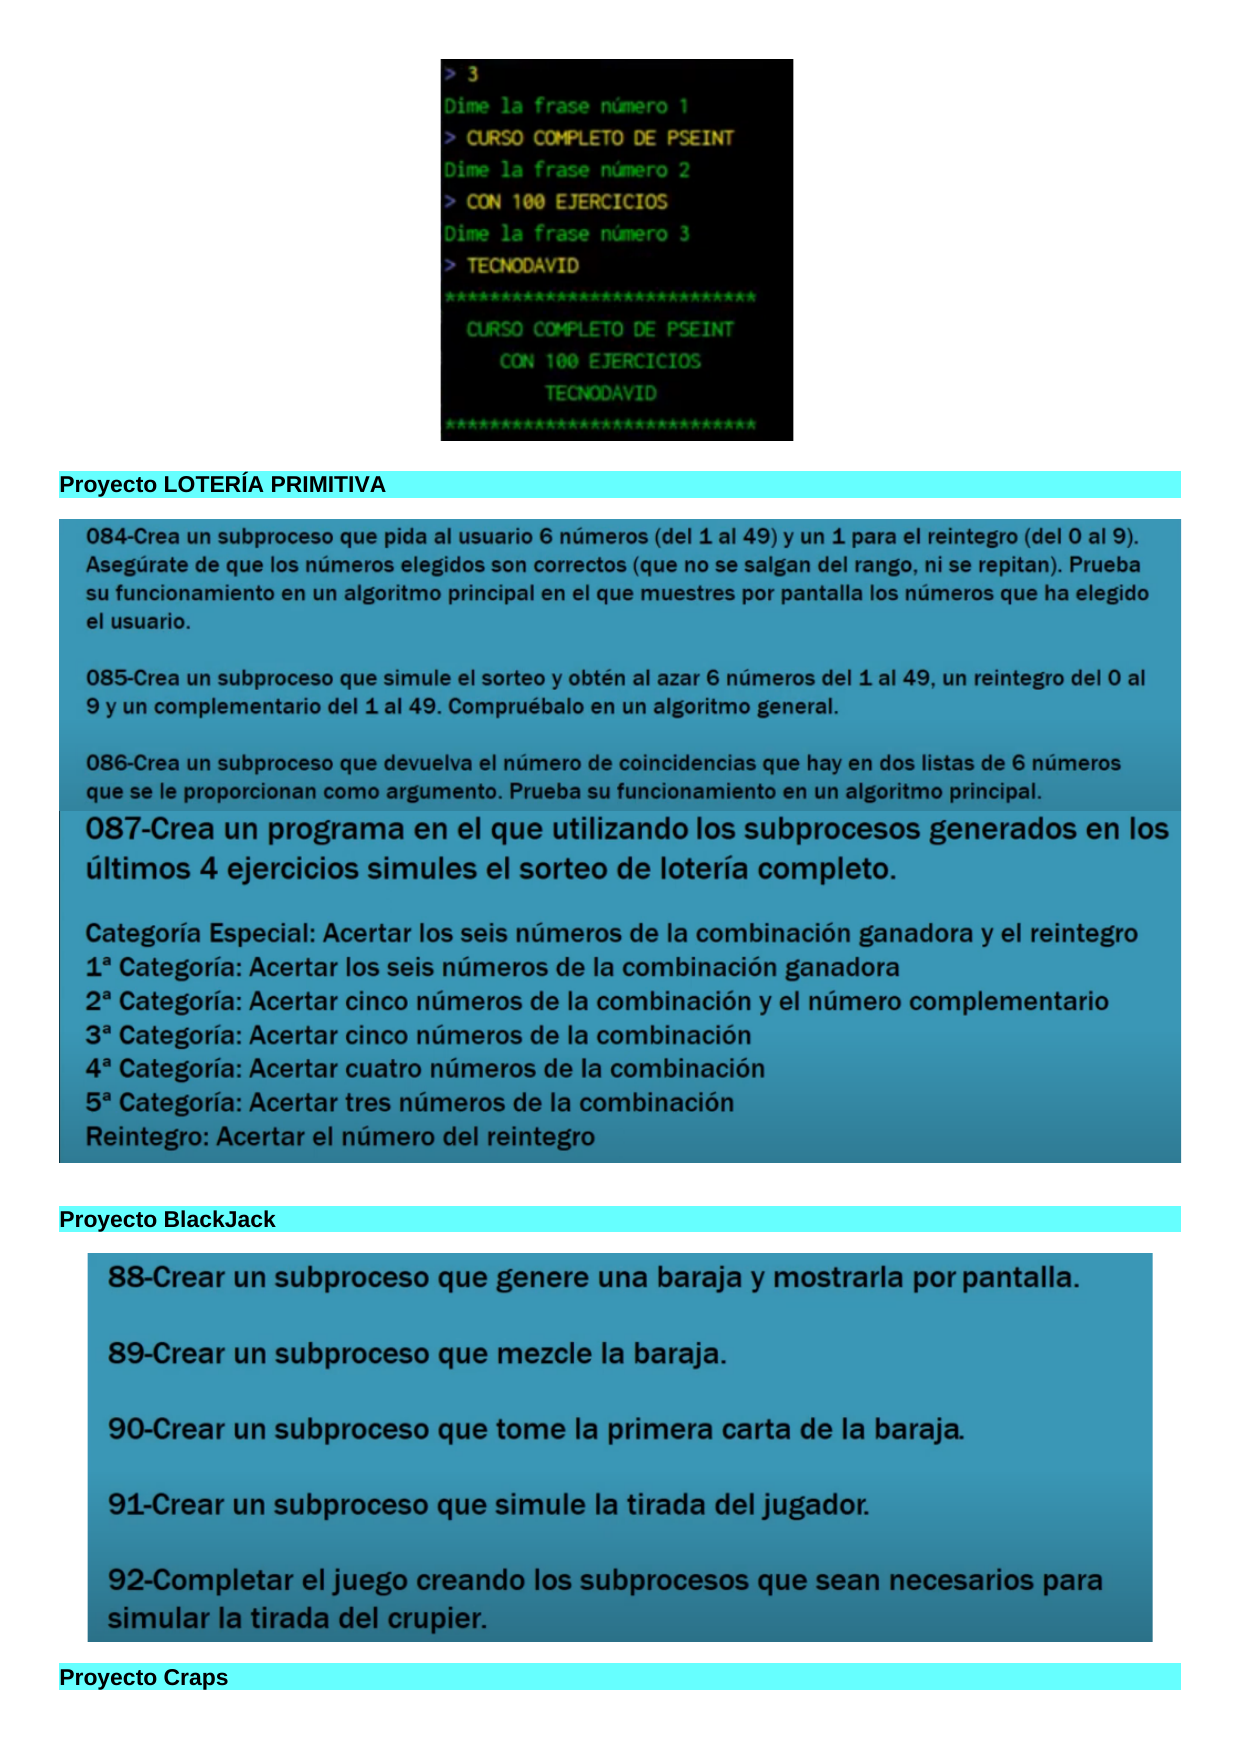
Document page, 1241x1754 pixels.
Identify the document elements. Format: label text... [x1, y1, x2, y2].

picture [87, 1253, 1153, 1642]
text Proyecto LOTERÍA PRIMITIVA [59, 471, 1181, 498]
picture [440, 59, 794, 441]
text Proyecto Craps [59, 1663, 1181, 1690]
text Proyecto BlackJack [59, 1206, 1181, 1232]
picture [59, 519, 1182, 1163]
